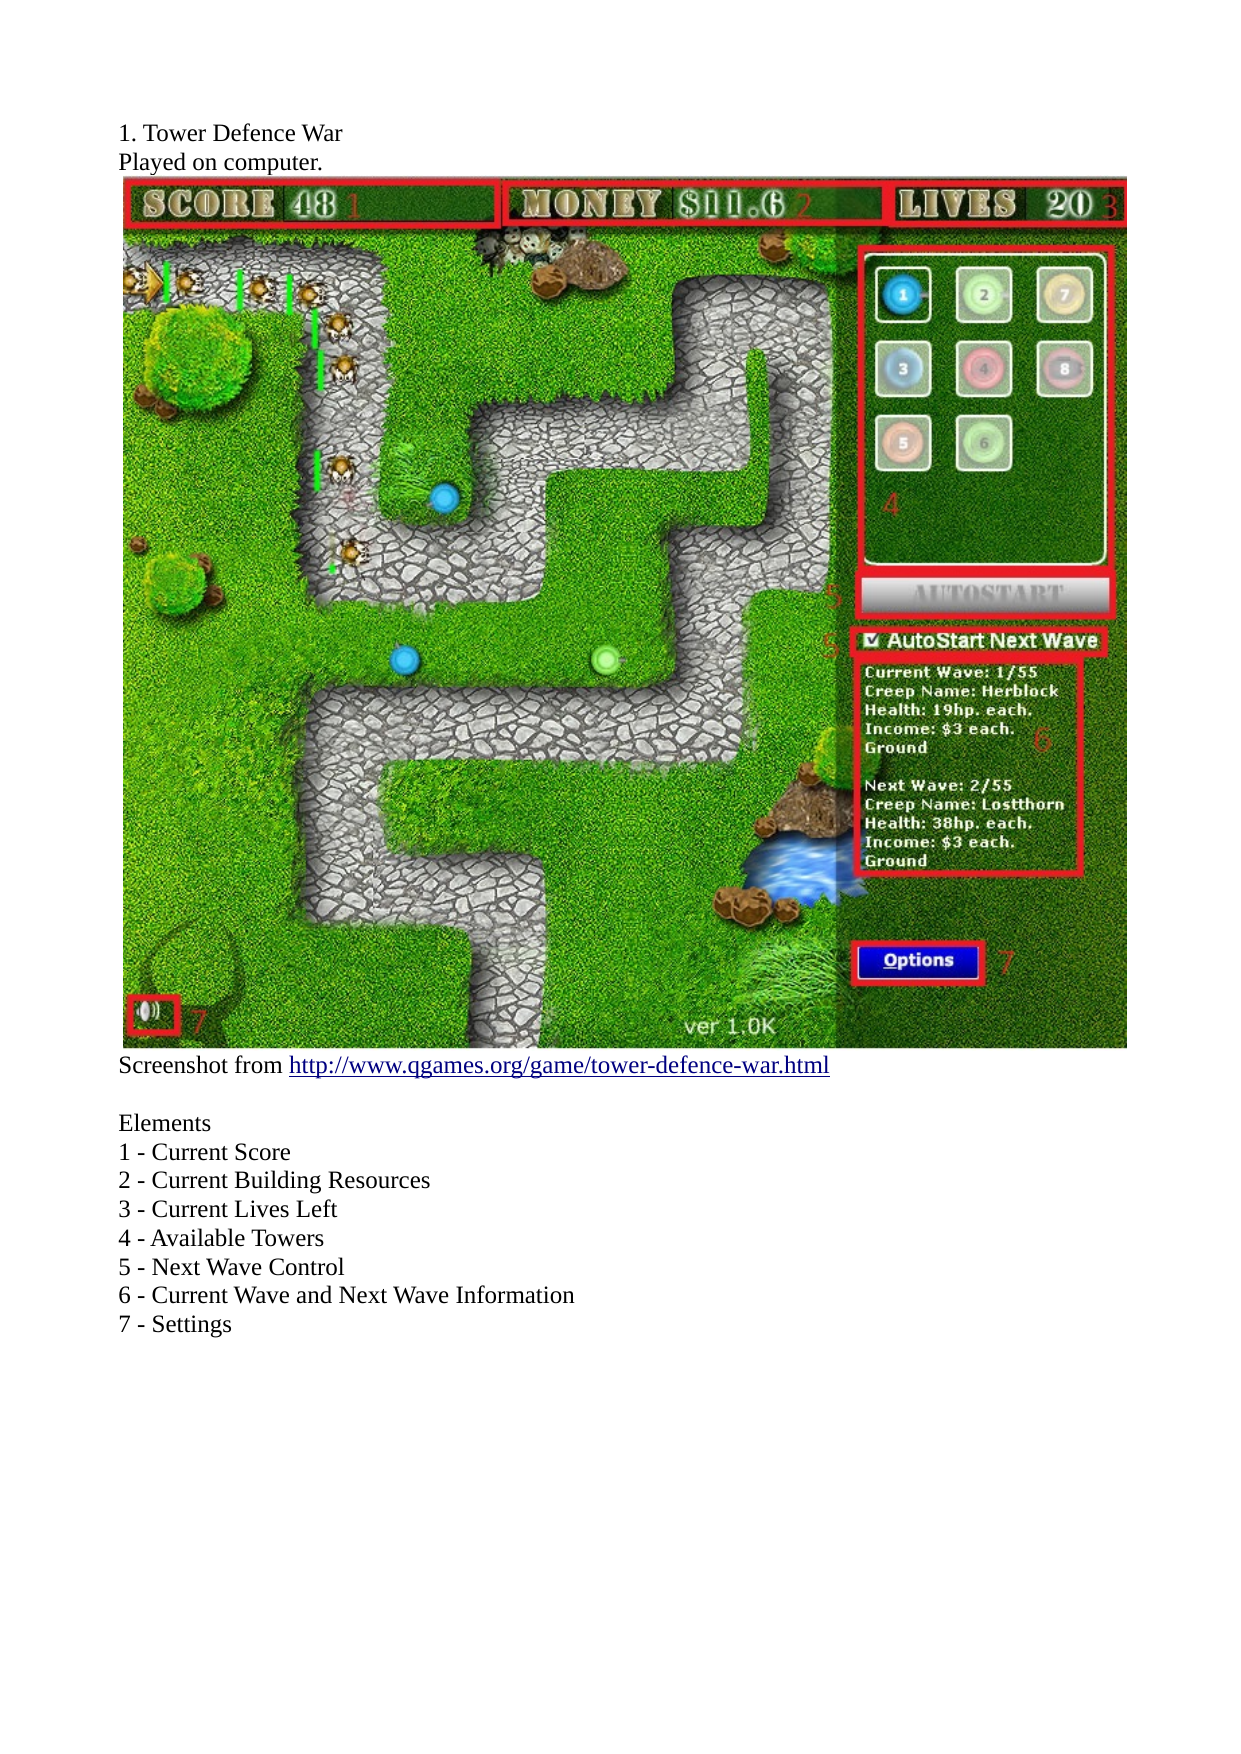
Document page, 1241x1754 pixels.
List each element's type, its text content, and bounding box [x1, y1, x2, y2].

text Elements [118, 1108, 1122, 1137]
text 2 - Current Building Resources [118, 1166, 1122, 1194]
text 3 - Current Lives Left [118, 1194, 1122, 1223]
text 6 - Current Wave and Next Wave Information [118, 1281, 1122, 1309]
text 5 - Next Wave Control [118, 1252, 1122, 1281]
text 7 - Settings [118, 1309, 1122, 1338]
text 1. Tower Defence War [118, 118, 1122, 147]
text 1 - Current Score [118, 1137, 1122, 1166]
text Screenshot from http://www.qgames.org/game/tower-defence-war.html [118, 176, 1122, 1079]
text Played on computer. [118, 147, 1122, 176]
text 4 - Available Towers [118, 1223, 1122, 1252]
picture [123, 175, 1127, 1051]
